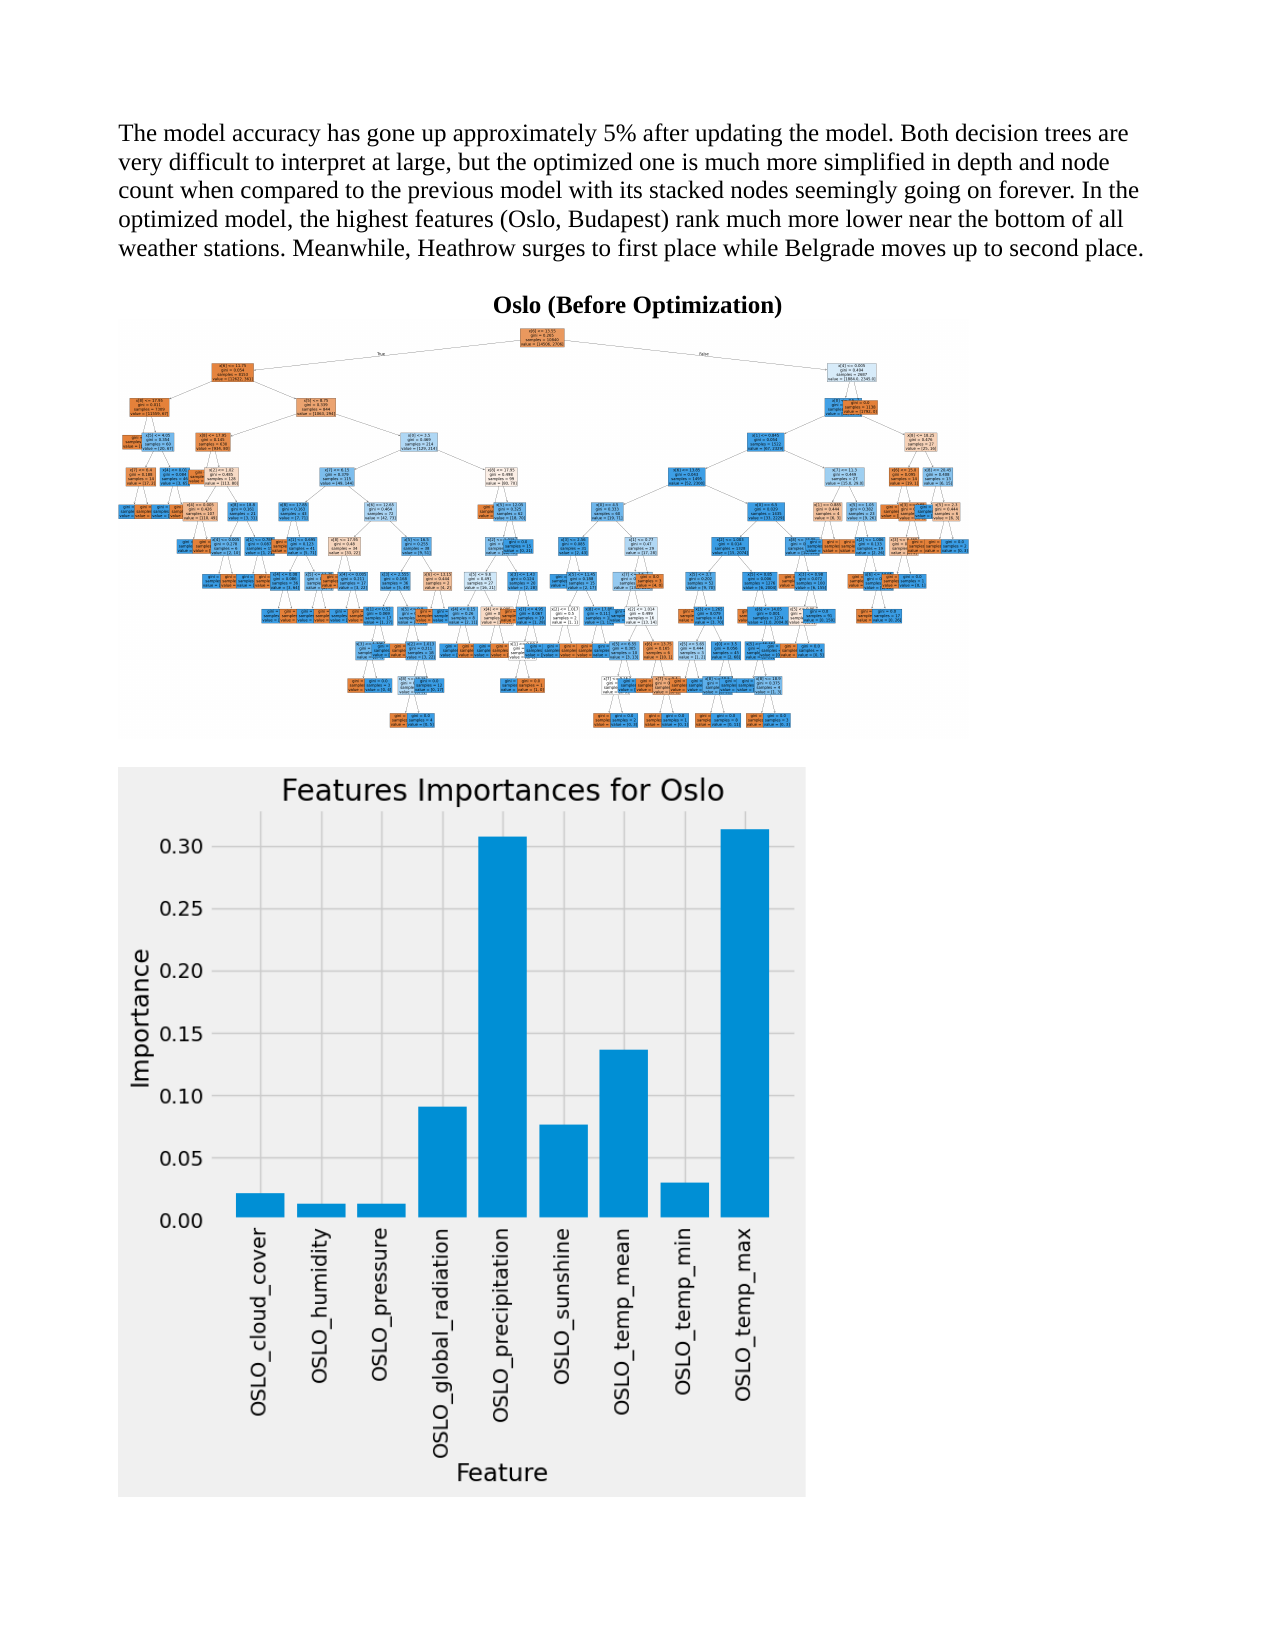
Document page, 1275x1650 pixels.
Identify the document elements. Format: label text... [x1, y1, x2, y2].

text The model accuracy has gone up approximately 5% after updating the model. Both decision trees are very difficult to interpret at large, but the optimized one is much more simplified in depth and node count when compared to the previous model with its stacked nodes seemingly going on forever. In the optimized model, the highest features (Oslo, Budapest) rank much more lower near the bottom of all weather stations. Meanwhile, Heathrow surges to first place while Belgrade moves up to second place. [118, 118, 1157, 262]
picture [118, 319, 969, 739]
text Oslo (Before Optimization) [118, 291, 1157, 319]
picture [118, 767, 806, 1497]
